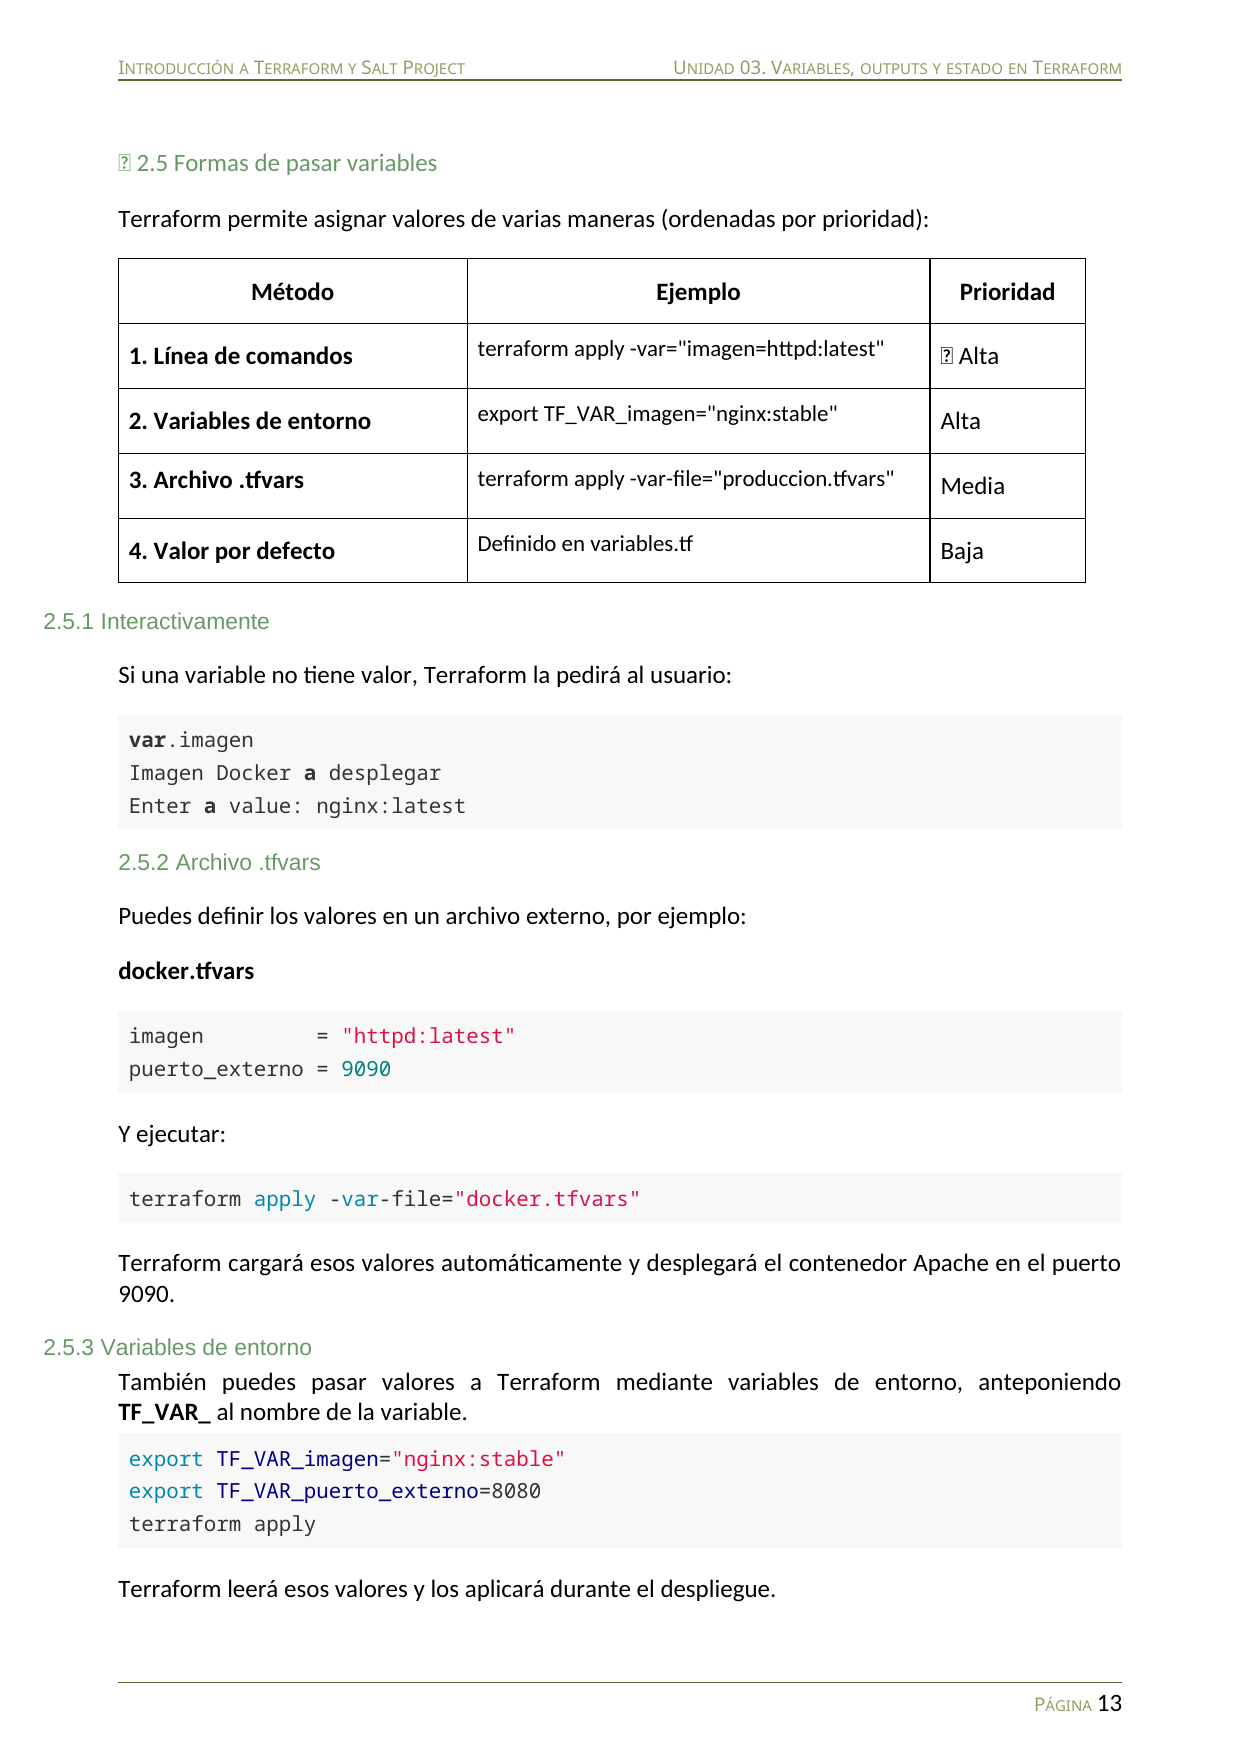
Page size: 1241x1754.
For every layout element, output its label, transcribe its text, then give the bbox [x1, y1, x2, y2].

table_header var.imagen Imagen Docker a desplegar Enter a value: nginx:latest [118, 715, 1122, 829]
text Si una variable no tiene valor, Terraform la pedirá al usuario: [118, 659, 1122, 690]
table_header imagen = "httpd:latest" puerto_externo = 9090 [118, 1011, 1122, 1093]
text Y ejecutar: [118, 1118, 1122, 1148]
table_header Método [119, 259, 467, 323]
subtitle 2.5.1 Interactivamente [43, 608, 1122, 634]
subtitle 2.5.2 Archivo .tfvars [118, 848, 1122, 875]
text docker.tfvars [118, 955, 1122, 986]
text Terraform permite asignar valores de varias maneras (ordenadas por prioridad): [118, 203, 1122, 233]
subtitle 2.5.3 Variables de entorno [43, 1333, 1122, 1360]
table_cell 2. Variables de entorno [119, 389, 467, 453]
table_cell Definido en variables.tf [468, 519, 929, 582]
text Terraform leerá esos valores y los aplicará durante el despliegue. [118, 1573, 1122, 1603]
table_header Prioridad [931, 259, 1085, 323]
table_cell 1. Línea de comandos [119, 324, 467, 388]
table_cell Alta [931, 389, 1085, 453]
table_header export TF_VAR_imagen="nginx:stable" export TF_VAR_puerto_externo=8080 terraform apply [118, 1433, 1122, 1548]
table_cell export TF_VAR_imagen="nginx:stable" [468, 389, 929, 453]
table_header Ejemplo [468, 259, 929, 323]
subtitle 🔄 2.5 Formas de pasar variables [118, 147, 1122, 178]
text También puedes pasar valores a Terraform mediante variables de entorno, anteponiendo TF_VAR_ al nombre de la variable. [118, 1366, 1122, 1427]
table_cell Media [931, 454, 1085, 517]
table_header terraform apply -var-file="docker.tfvars" [118, 1173, 1122, 1222]
table_cell 3. Archivo .tfvars [119, 454, 467, 517]
text Puedes definir los valores en un archivo externo, por ejemplo: [118, 900, 1122, 930]
table_cell Baja [931, 519, 1085, 582]
table_cell 4. Valor por defecto [119, 519, 467, 582]
text Terraform cargará esos valores automáticamente y desplegará el contenedor Apache en el puerto 9090. [118, 1247, 1122, 1308]
table_cell 🔝 Alta [931, 324, 1085, 388]
table_cell terraform apply -var-file="produccion.tfvars" [468, 454, 929, 517]
table_cell terraform apply -var="imagen=httpd:latest" [468, 324, 929, 388]
